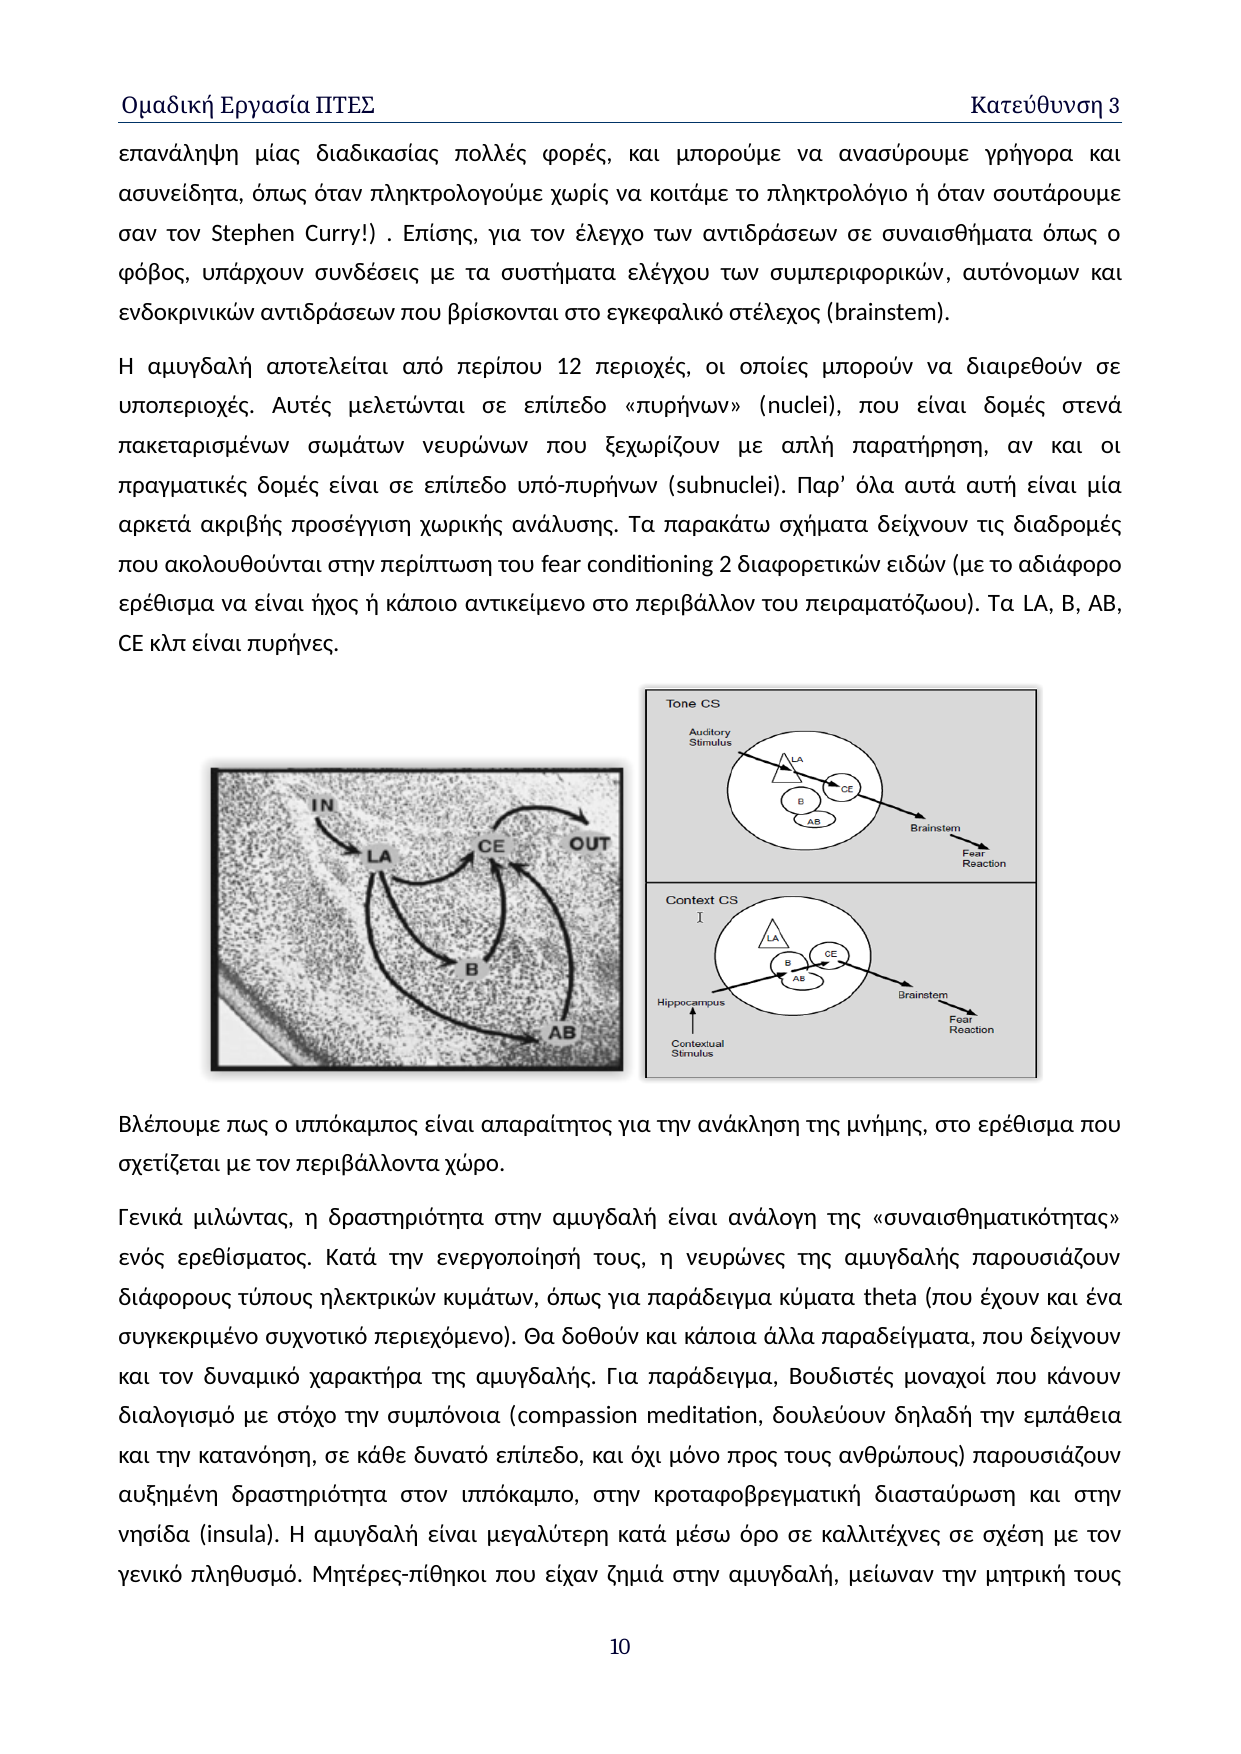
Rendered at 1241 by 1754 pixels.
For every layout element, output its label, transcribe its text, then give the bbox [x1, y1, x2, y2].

picture [197, 681, 1044, 1084]
text Η αμυγδαλή αποτελείται από περίπου 12 περιοχές, οι οποίες μπορούν να διαιρεθούν σε υποπεριοχές. Αυτές μελετώνται σε επίπεδο «πυρήνων» (nuclei), που είναι δομές στενά πακεταρισμένων σωμάτων νευρώνων που ξεχωρίζουν με απλή παρατήρηση, αν και οι πραγματικές δομές είναι σε επίπεδο υπό-πυρήνων (subnuclei). Παρ’ όλα αυτά αυτή είναι μία αρκετά ακριβής προσέγγιση χωρικής ανάλυσης. Τα παρακάτω σχήματα δείχνουν τις διαδρομές που ακολουθούνται στην περίπτωση του fear conditioning 2 διαφορετικών ειδών (με το αδιάφορο ερέθισμα να είναι ήχος ή κάποιο αντικείμενο στο περιβάλλον του πειραματόζωου). Τα LA, B, AB, CE κλπ είναι πυρήνες. [118, 350, 1122, 658]
text Γενικά μιλώντας, η δραστηριότητα στην αμυγδαλή είναι ανάλογη της «συναισθηματικότητας» ενός ερεθίσματος. Κατά την ενεργοποίησή τους, η νευρώνες της αμυγδαλής παρουσιάζουν διάφορους τύπους ηλεκτρικών κυμάτων, όπως για παράδειγμα κύματα theta (που έχουν και ένα συγκεκριμένο συχνοτικό περιεχόμενο). Θα δοθούν και κάποια άλλα παραδείγματα, που δείχνουν και τον δυναμικό χαρακτήρα της αμυγδαλής. Για παράδειγμα, Βουδιστές μοναχοί που κάνουν διαλογισμό με στόχο την συμπόνοια (compassion meditation, δουλεύουν δηλαδή την εμπάθεια και την κατανόηση, σε κάθε δυνατό επίπεδο, και όχι μόνο προς τους ανθρώπους) παρουσιάζουν αυξημένη δραστηριότητα στον ιππόκαμπο, στην κροταφοβρεγματική διασταύρωση και στην νησίδα (insula). Η αμυγδαλή είναι μεγαλύτερη κατά μέσω όρο σε καλλιτέχνες σε σχέση με τον γενικό πληθυσμό. Μητέρες-πίθηκοι που είχαν ζημιά στην αμυγδαλή, μείωναν την μητρική τους [118, 1202, 1122, 1588]
text επανάληψη μίας διαδικασίας πολλές φορές, και μπορούμε να ανασύρουμε γρήγορα και ασυνείδητα, όπως όταν πληκτρολογούμε χωρίς να κοιτάμε το πληκτρολόγιο ή όταν σουτάρουμε σαν τον Stephen Curry!) . Επίσης, για τον έλεγχο των αντιδράσεων σε συναισθήματα όπως ο φόβος, υπάρχουν συνδέσεις με τα συστήματα ελέγχου των συμπεριφορικών, αυτόνομων και ενδοκρινικών αντιδράσεων που βρίσκονται στο εγκεφαλικό στέλεχος (brainstem). [118, 137, 1122, 326]
text Βλέπουμε πως ο ιππόκαμπος είναι απαραίτητος για την ανάκληση της μνήμης, στο ερέθισμα που σχετίζεται με τον περιβάλλοντα χώρο. [118, 1108, 1122, 1178]
